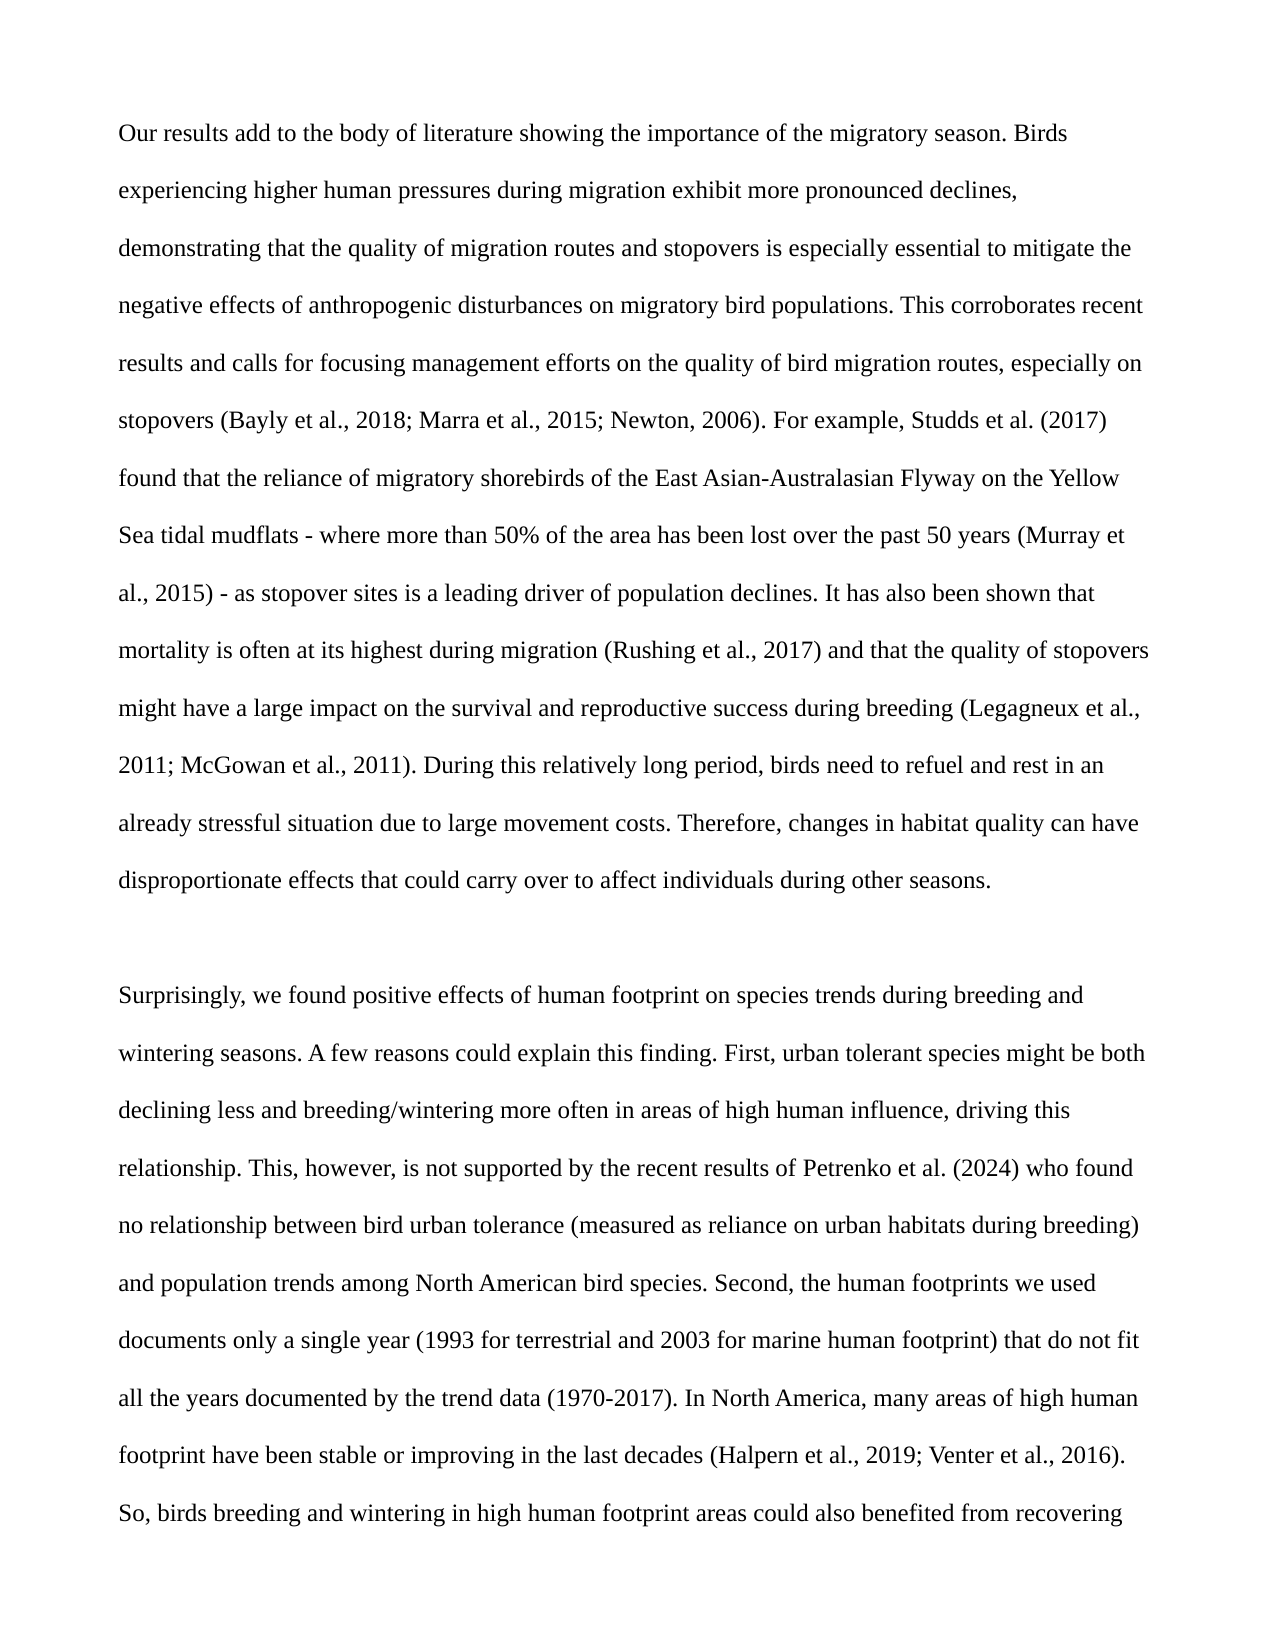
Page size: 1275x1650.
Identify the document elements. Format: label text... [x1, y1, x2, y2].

text Our results add to the body of literature showing the importance of the migratory season. Birds experiencing higher human pressures during migration exhibit more pronounced declines, demonstrating that the quality of migration routes and stopovers is especially essential to mitigate the negative effects of anthropogenic disturbances on migratory bird populations. This corroborates recent results and calls for focusing management efforts on the quality of bird migration routes, especially on stopovers (Bayly et al., 2018; Marra et al., 2015; Newton, 2006). For example, Studds et al. (2017) found that the reliance of migratory shorebirds of the East Asian-Australasian Flyway on the Yellow Sea tidal mudflats - where more than 50% of the area has been lost over the past 50 years (Murray et al., 2015) - as stopover sites is a leading driver of population declines. It has also been shown that mortality is often at its highest during migration (Rushing et al., 2017) and that the quality of stopovers might have a large impact on the survival and reproductive success during breeding (Legagneux et al., 2011; McGowan et al., 2011). During this relatively long period, birds need to refuel and rest in an already stressful situation due to large movement costs. Therefore, changes in habitat quality can have disproportionate effects that could carry over to affect individuals during other seasons. [118, 118, 1157, 894]
text Surprisingly, we found positive effects of human footprint on species trends during breeding and wintering seasons. A few reasons could explain this finding. First, urban tolerant species might be both declining less and breeding/wintering more often in areas of high human influence, driving this relationship. This, however, is not supported by the recent results of Petrenko et al. (2024) who found no relationship between bird urban tolerance (measured as reliance on urban habitats during breeding) and population trends among North American bird species. Second, the human footprints we used documents only a single year (1993 for terrestrial and 2003 for marine human footprint) that do not fit all the years documented by the trend data (1970-2017). In North America, many areas of high human footprint have been stable or improving in the last decades (Halpern et al., 2019; Venter et al., 2016). So, birds breeding and wintering in high human footprint areas could also benefited from recovering [118, 981, 1157, 1527]
